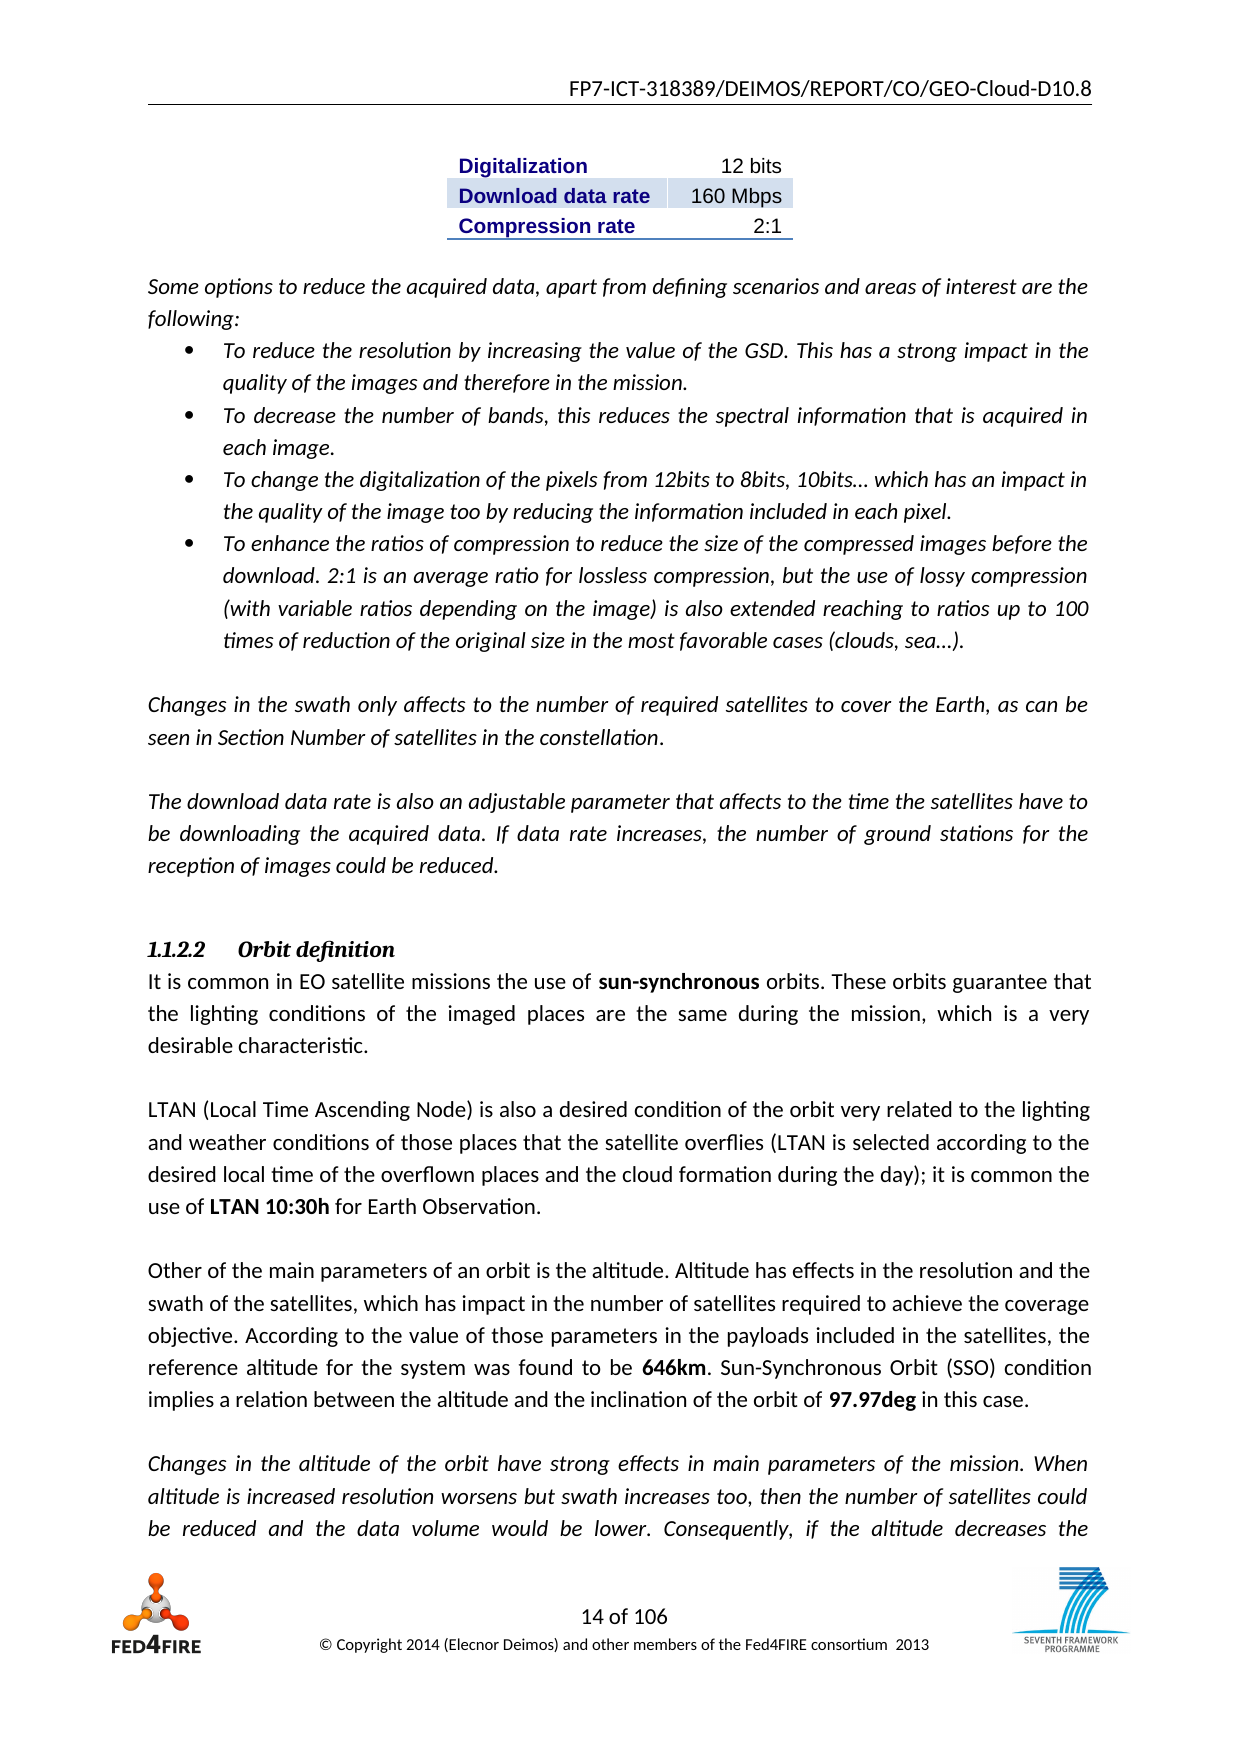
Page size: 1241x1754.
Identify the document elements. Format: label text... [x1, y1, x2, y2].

table_cell Download data rate [447, 178, 667, 208]
text Other of the main parameters of an orbit is the altitude. Altitude has effects in the resolution and the swath of the satellites, which has impact in the number of satellites required to achieve the coverage objective. According to the value of those parameters in the payloads included in the satellites, the reference altitude for the system was found to be 646km. Sun-Synchronous Orbit (SSO) condition implies a relation between the altitude and the inclination of the orbit of 97.97deg in this case. [148, 1256, 1092, 1413]
text Some options to reduce the acquired data, apart from defining scenarios and areas of interest are the following: [148, 272, 1092, 332]
text Changes in the swath only affects to the number of required satellites to cover the Earth, as can be seen in Section 2.1.2.3. [148, 690, 1092, 751]
table_cell Digitalization [447, 148, 667, 178]
text LTAN (Local Time Ascending Node) is also a desired condition of the orbit very related to the lighting and weather conditions of those places that the satellite overflies (LTAN is selected according to the desired local time of the overflown places and the cloud formation during the day); it is common the use of LTAN 10:30h for Earth Observation. [148, 1096, 1092, 1220]
list To reduce the resolution by increasing the value of the GSD. This has a strong impact in the quality of the images and therefore in the mission. [185, 336, 1092, 397]
table_cell 2:1 [668, 208, 793, 238]
list To enhance the ratios of compression to reduce the size of the compressed images before the download. 2:1 is an average ratio for lossless compression, but the use of lossy compression (with variable ratios depending on the image) is also extended reaching to ratios up to 100 times of reduction of the original size in the most favorable cases (clouds, sea…). [185, 529, 1092, 654]
table_cell Compression rate [447, 208, 667, 238]
table_cell 12 bits [668, 148, 793, 178]
text Changes in the altitude of the orbit have strong effects in main parameters of the mission. When altitude is increased resolution worsens but swath increases too, then the number of satellites could be reduced and the data volume would be lower. Consequently, if the altitude decreases the [148, 1449, 1092, 1542]
text It is common in EO satellite missions the use of sun-synchronous orbits. These orbits guarantee that the lighting conditions of the imaged places are the same during the mission, which is a very desirable characteristic. [148, 967, 1092, 1059]
table_cell 160 Mbps [668, 178, 793, 208]
list To change the digitalization of the pixels from 12bits to 8bits, 10bits… which has an impact in the quality of the image too by reducing the information included in each pixel. [185, 465, 1092, 525]
list To decrease the number of bands, this reduces the spectral information that is acquired in each image. [185, 401, 1092, 461]
subtitle Orbit definition [148, 937, 1092, 963]
text The download data rate is also an adjustable parameter that affects to the time the satellites have to be downloading the acquired data. If data rate increases, the number of ground stations for the reception of images could be reduced. [148, 787, 1092, 879]
